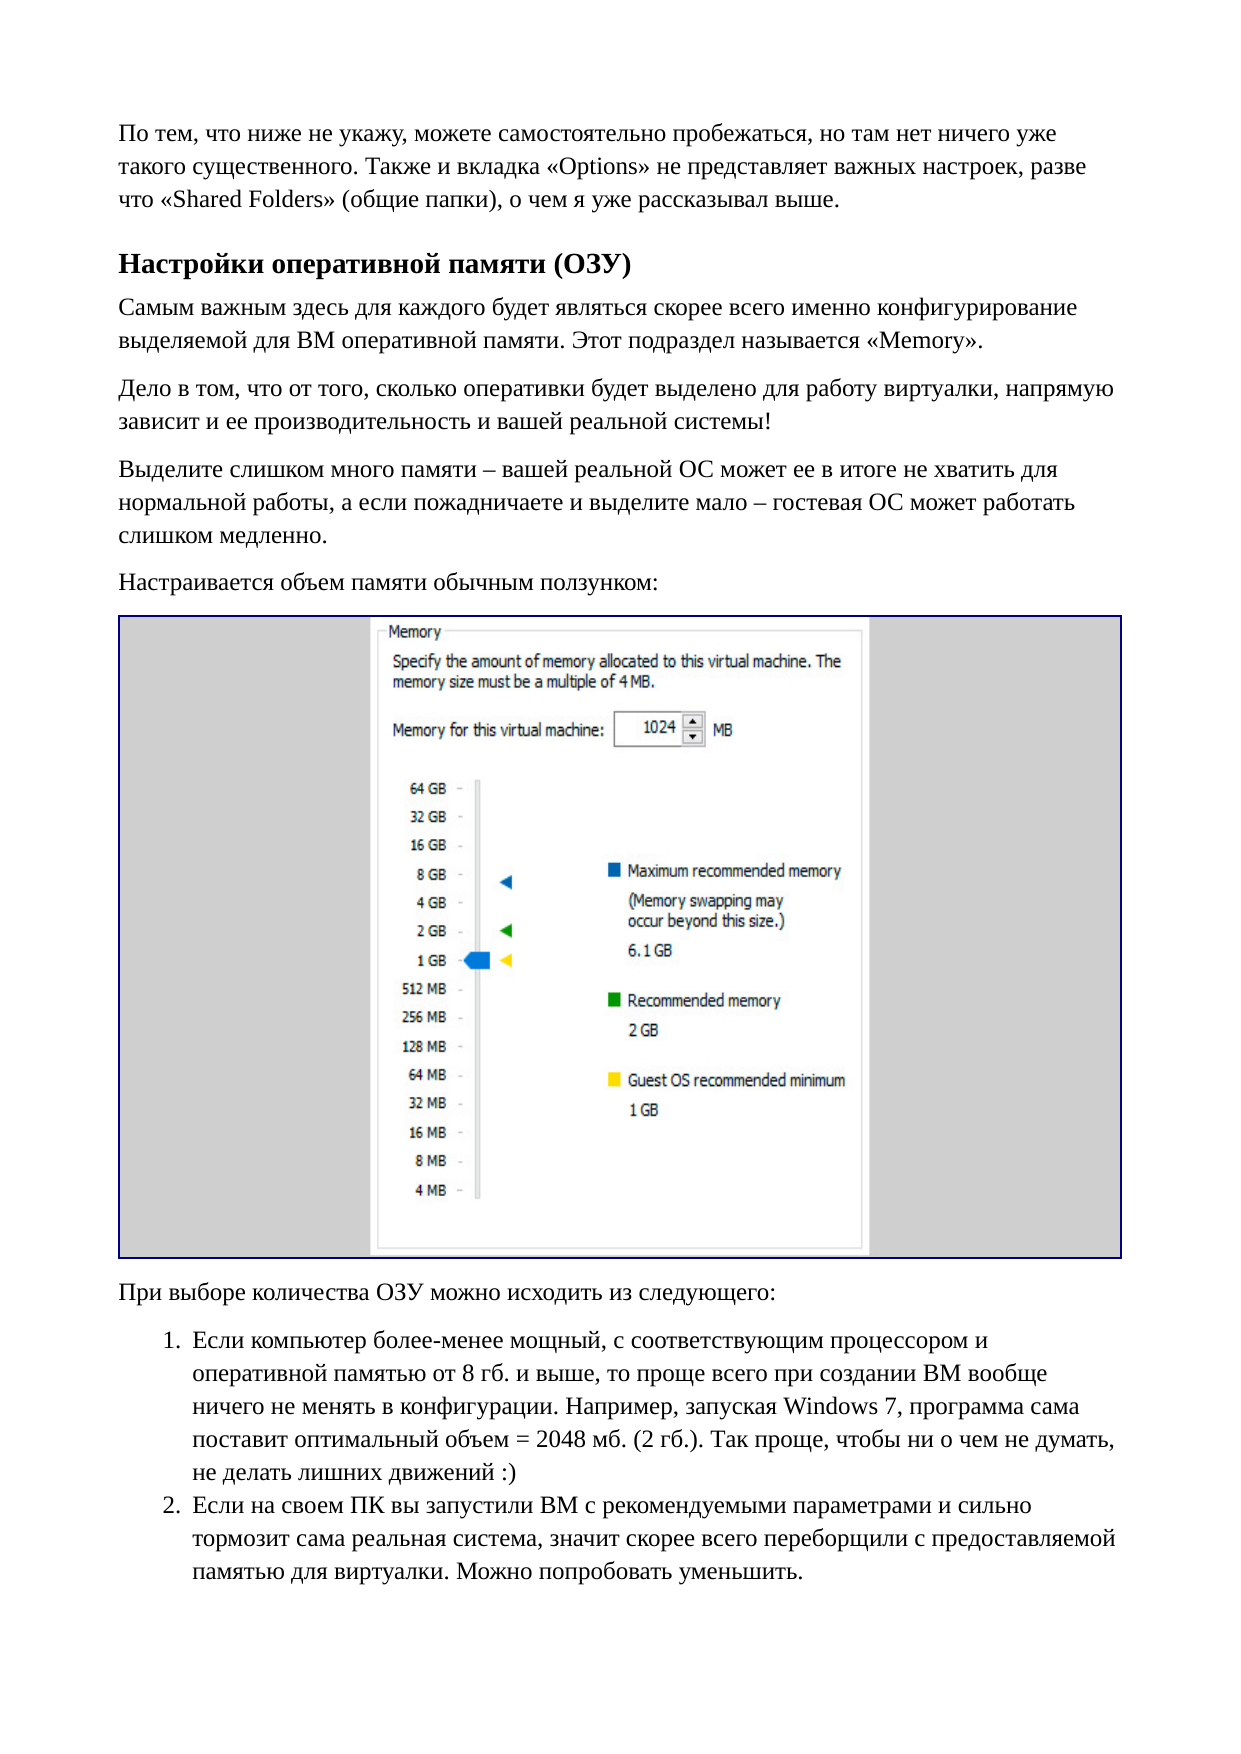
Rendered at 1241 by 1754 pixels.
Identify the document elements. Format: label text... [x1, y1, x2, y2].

text Настраивается объем памяти обычным ползунком: [118, 567, 1122, 596]
text При выборе количества ОЗУ можно исходить из следующего: [118, 1277, 1122, 1306]
picture [120, 617, 1120, 1257]
text Самым важным здесь для каждого будет являться скорее всего именно конфигурирование выделяемой для ВМ оперативной памяти. Этот подраздел называется «Memory». [118, 292, 1122, 354]
subtitle Настройки оперативной памяти (ОЗУ) [118, 246, 1122, 280]
list Если на своем ПК вы запустили ВМ с рекомендуемыми параметрами и сильно тормозит сама реальная система, значит скорее всего переборщили с предоставляемой памятью для виртуалки. Можно попробовать уменьшить. [162, 1490, 1122, 1585]
text Выделите слишком много памяти – вашей реальной ОС может ее в итоге не хватить для нормальной работы, а если пожадничаете и выделите мало – гостевая ОС может работать слишком медленно. [118, 454, 1122, 548]
list Если компьютер более-менее мощный, с соответствующим процессором и оперативной памятью от 8 гб. и выше, то проще всего при создании ВМ вообще ничего не менять в конфигурации. Например, запуская Windows 7, программа сама поставит оптимальный объем = 2048 мб. (2 гб.). Так проще, чтобы ни о чем не думать, не делать лишних движений :) [162, 1325, 1122, 1486]
text Дело в том, что от того, сколько оперативки будет выделено для работу виртуалки, напрямую зависит и ее производительность и вашей реальной системы! [118, 373, 1122, 435]
text По тем, что ниже не укажу, можете самостоятельно пробежаться, но там нет ничего уже такого существенного. Также и вкладка «Options» не представляет важных настроек, разве что «Shared Folders» (общие папки), о чем я уже рассказывал выше. [118, 118, 1122, 213]
